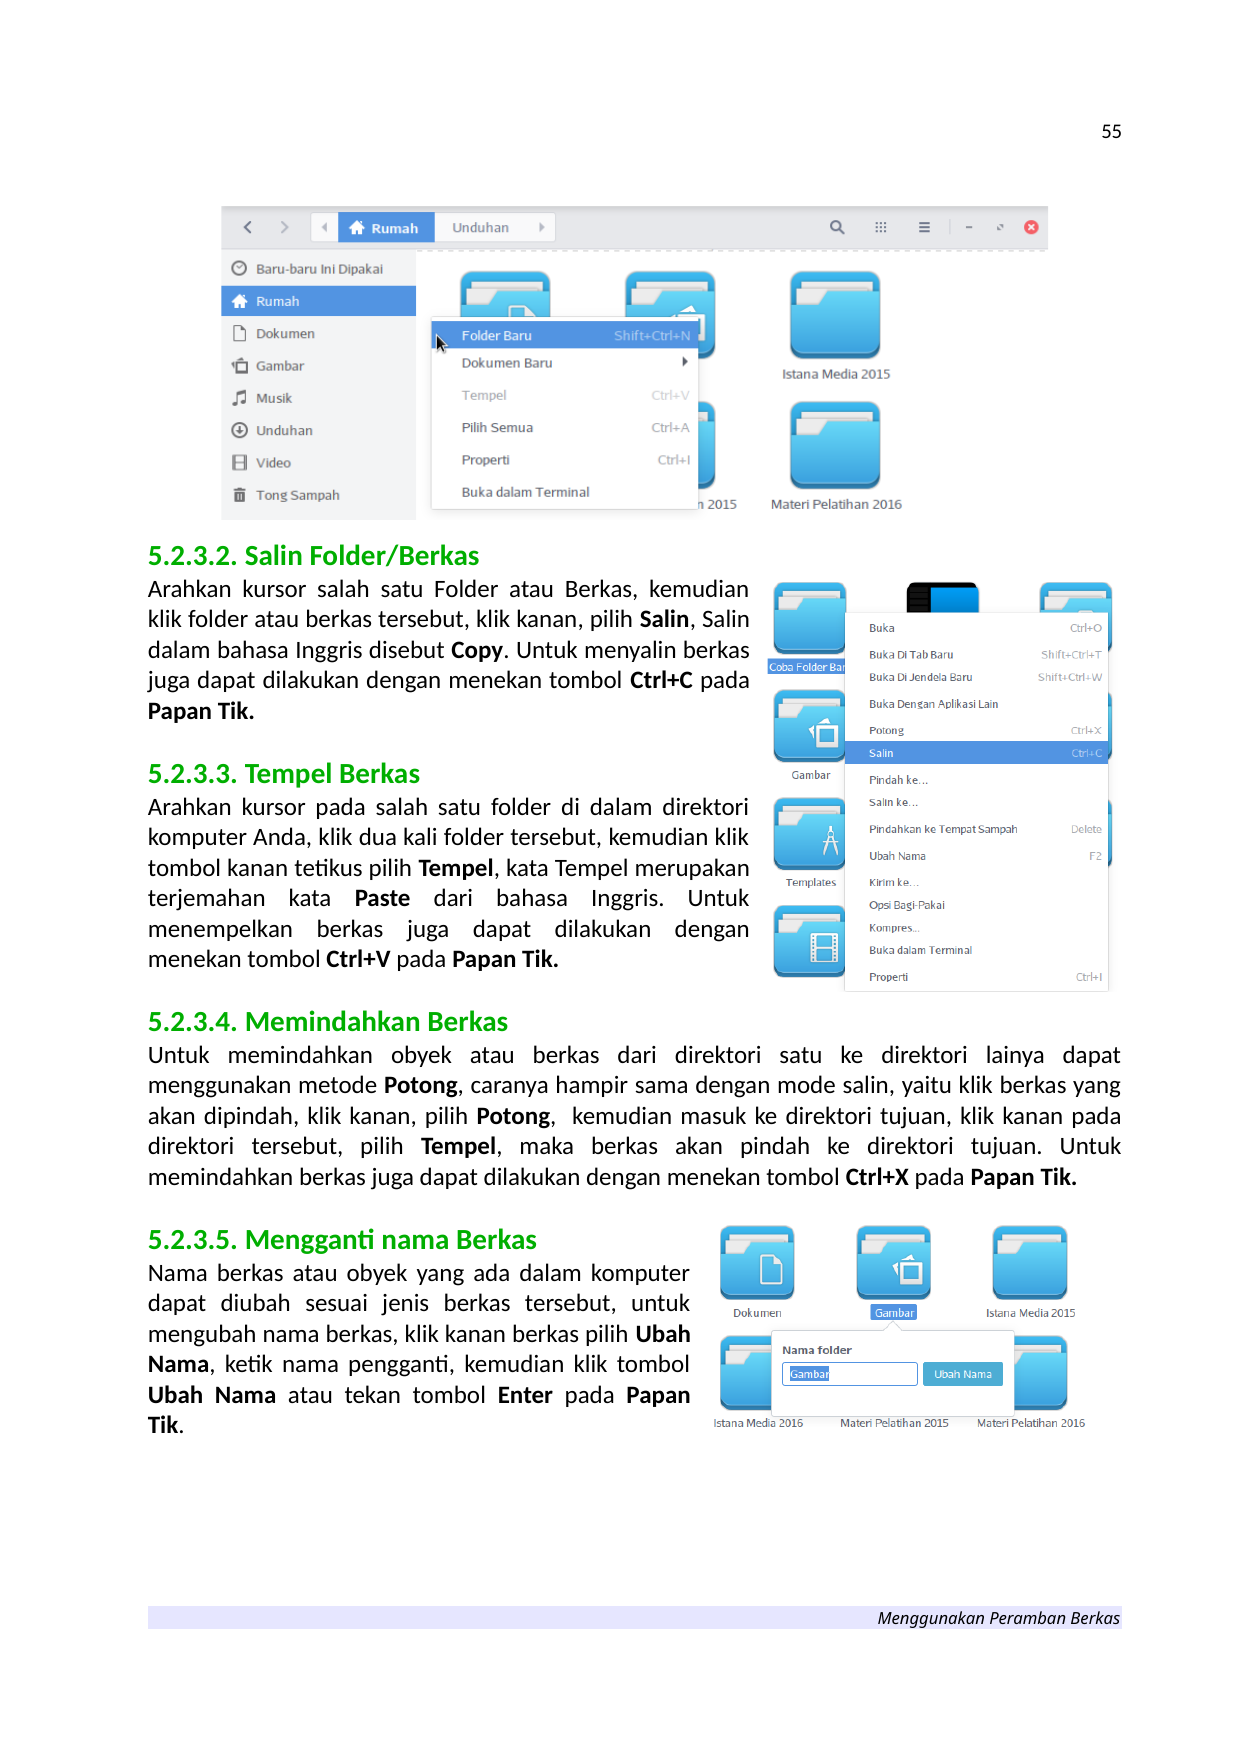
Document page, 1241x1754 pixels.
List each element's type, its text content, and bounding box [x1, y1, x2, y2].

picture [221, 206, 1049, 520]
subtitle Tempel Berkas [148, 755, 767, 791]
text Arahkan kursor salah satu Folder atau Berkas, kemudian klik folder atau berkas tersebut, klik kanan, pilih Salin, Salin dalam bahasa Inggris disebut Copy. Untuk menyalin berkas juga dapat dilakukan dengan menekan tombol Ctrl+C pada Papan Tik. [148, 573, 767, 726]
text Nama berkas atau obyek yang ada dalam komputer dapat diubah sesuai jenis berkas tersebut, untuk mengubah nama berkas, klik kanan berkas pilih Ubah Nama, ketik nama pengganti, kemudian klik tombol Ubah Nama atau tekan tombol Enter pada Papan Tik. [148, 1257, 708, 1440]
picture [767, 573, 1123, 992]
text Arahkan kursor pada salah satu folder di dalam direktori komputer Anda, klik dua kali folder tersebut, kemudian klik tombol kanan tetikus pilih Tempel, kata Tempel merupakan terjemahan kata Paste dari bahasa Inggris. Untuk menempelkan berkas juga dapat dilakukan dengan menekan tombol Ctrl+V pada Papan Tik. [148, 791, 767, 974]
text [1093, 1257, 1122, 1440]
subtitle Salin Folder/Berkas [148, 207, 1122, 573]
subtitle Mengganti nama Berkas [148, 1221, 708, 1257]
subtitle Memindahkan Berkas [148, 1003, 1122, 1039]
text Untuk memindahkan obyek atau berkas dari direktori satu ke direktori lainya dapat menggunakan metode Potong, caranya hampir sama dengan mode salin, yaitu klik berkas yang akan dipindah, klik kanan, pilih Potong, kemudian masuk ke direktori tujuan, klik kanan pada direktori tersebut, pilih Tempel, maka berkas akan pindah ke direktori tujuan. Untuk memindahkan berkas juga dapat dilakukan dengan menekan tombol Ctrl+X pada Papan Tik. [148, 1039, 1122, 1192]
subtitle [1093, 1221, 1122, 1257]
picture [708, 1217, 1093, 1441]
